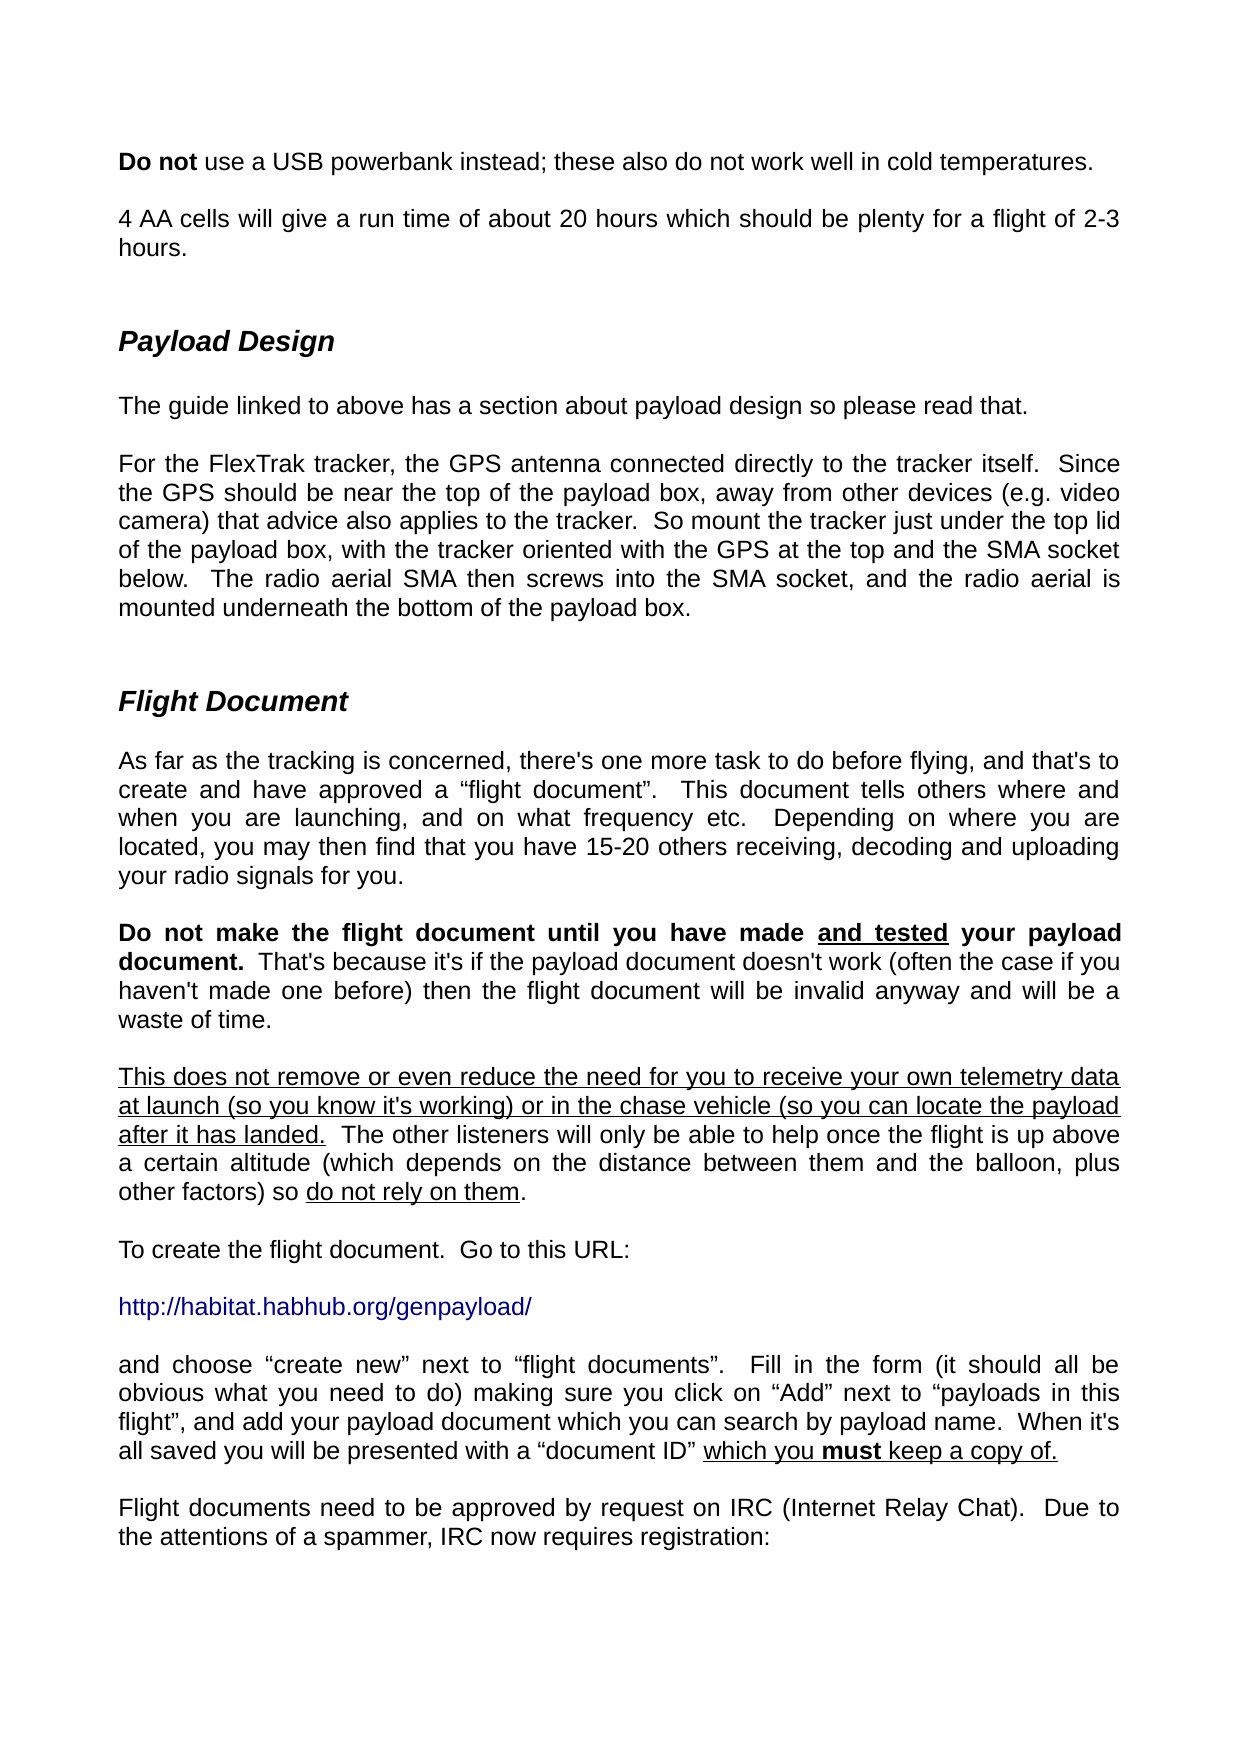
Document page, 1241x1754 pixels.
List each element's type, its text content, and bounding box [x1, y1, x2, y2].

text and choose “create new” next to “flight documents”. Fill in the form (it should all be obvious what you need to do) making sure you click on “Add” next to “payloads in this flight”, and add your payload document which you can search by payload name. When it's all saved you will be presented with a “document ID” which you must keep a copy of. [118, 1349, 1122, 1464]
text http://habitat.habhub.org/genpayload/ [118, 1292, 1122, 1321]
text To create the flight document. Go to this URL: [118, 1234, 1122, 1263]
text This does not remove or even reduce the need for you to receive your own telemetry data at launch (so you know it's working) or in the chase vehicle (so you can locate the payload after it has landed. The other listeners will only be able to help once the flight is up above a certain altitude (which depends on the distance between them and the balloon, plus other factors) so do not rely on them. [118, 1062, 1122, 1206]
text As far as the tracking is concerned, there's one more task to do before flying, and that's to create and have approved a “flight document”. This document tells others where and when you are launching, and on what frequency etc. Depending on where you are located, you may then find that you have 15-20 others receiving, decoding and uploading your radio signals for you. [118, 746, 1122, 889]
text The guide linked to above has a section about payload design so please read that. [118, 391, 1122, 420]
text Flight documents need to be approved by request on IRC (Internet Relay Chat). Due to the attentions of a spammer, IRC now requires registration: [118, 1493, 1122, 1551]
text For the FlexTrak tracker, the GPS antenna connected directly to the tracker itself. Since the GPS should be near the top of the payload box, away from other devices (e.g. video camera) that advice also applies to the tracker. So mount the tracker just under the top lid of the payload box, with the tracker oriented with the GPS at the top and the SMA socket below. The radio aerial SMA then screws into the SMA socket, and the radio aerial is mounted underneath the bottom of the payload box. [118, 449, 1122, 621]
text Do not make the flight document until you have made and tested your payload document. That's because it's if the payload document doesn't work (often the case if you haven't made one before) then the flight document will be invalid anyway and will be a waste of time. [118, 918, 1122, 1033]
text 4 AA cells will give a run time of about 20 hours which should be plenty for a flight of 2-3 hours. [118, 204, 1122, 262]
text Payload Design [118, 324, 1122, 358]
text Do not use a USB powerbank instead; these also do not work well in cold temperatures. [118, 147, 1122, 176]
text Flight Document [118, 683, 1122, 717]
